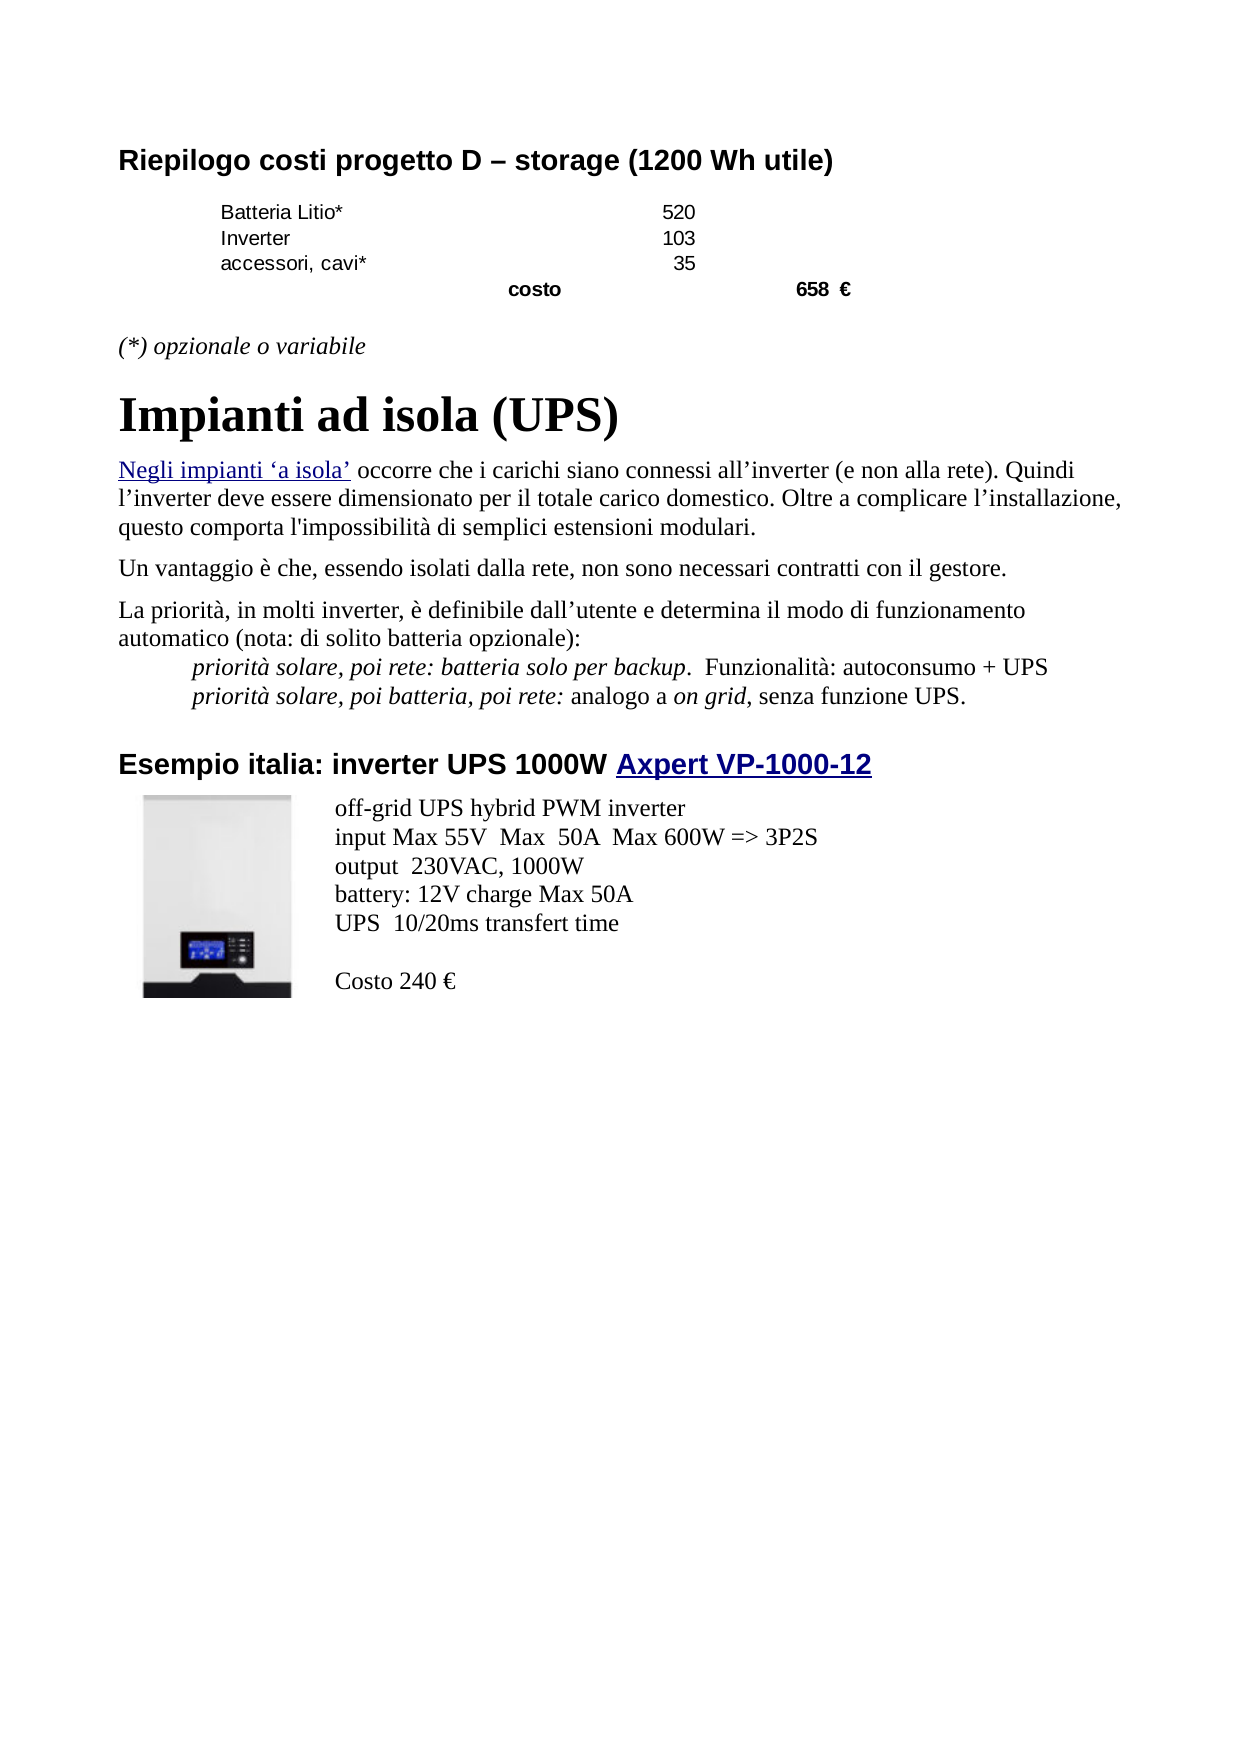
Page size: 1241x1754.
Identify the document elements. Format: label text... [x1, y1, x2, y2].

text La priorità, in molti inverter, è definibile dall’utente e determina il modo di funzionamento automatico (nota: di solito batteria opzionale): priorità solare, poi rete: batteria solo per backup. Funzionalità: autoconsumo + UPS priorità solare, poi batteria, poi rete: analogo a on grid, senza funzione UPS. [118, 595, 1122, 710]
text (*) opzionale o variabile [118, 189, 1122, 360]
text battery: 12V charge Max 50A [317, 879, 1122, 908]
subtitle Riepilogo costi progetto D – storage (1200 Wh utile) [118, 143, 1122, 177]
subtitle Esempio italia: inverter UPS 1000W Axpert VP-1000-12 [118, 747, 1122, 781]
text input Max 55V Max 50A Max 600W => 3P2S [317, 822, 1122, 851]
text Un vantaggio è che, essendo isolati dalla rete, non sono necessari contratti con il gestore. [118, 553, 1122, 582]
text Negli impianti ‘a isola’ occorre che i carichi siano connessi all’inverter (e non alla rete). Quindi l’inverter deve essere dimensionato per il totale carico domestico. Oltre a complicare l’installazione, questo comporta l'impossibilità di semplici estensioni modulari. [118, 455, 1122, 541]
text UPS 10/20ms transfert time [317, 908, 1122, 937]
text Costo 240 € [317, 966, 1122, 994]
text off-grid UPS hybrid PWM inverter [118, 793, 1122, 822]
text output 230VAC, 1000W [317, 851, 1122, 879]
subtitle Impianti ad isola (UPS) [118, 385, 1122, 442]
picture [115, 795, 317, 998]
